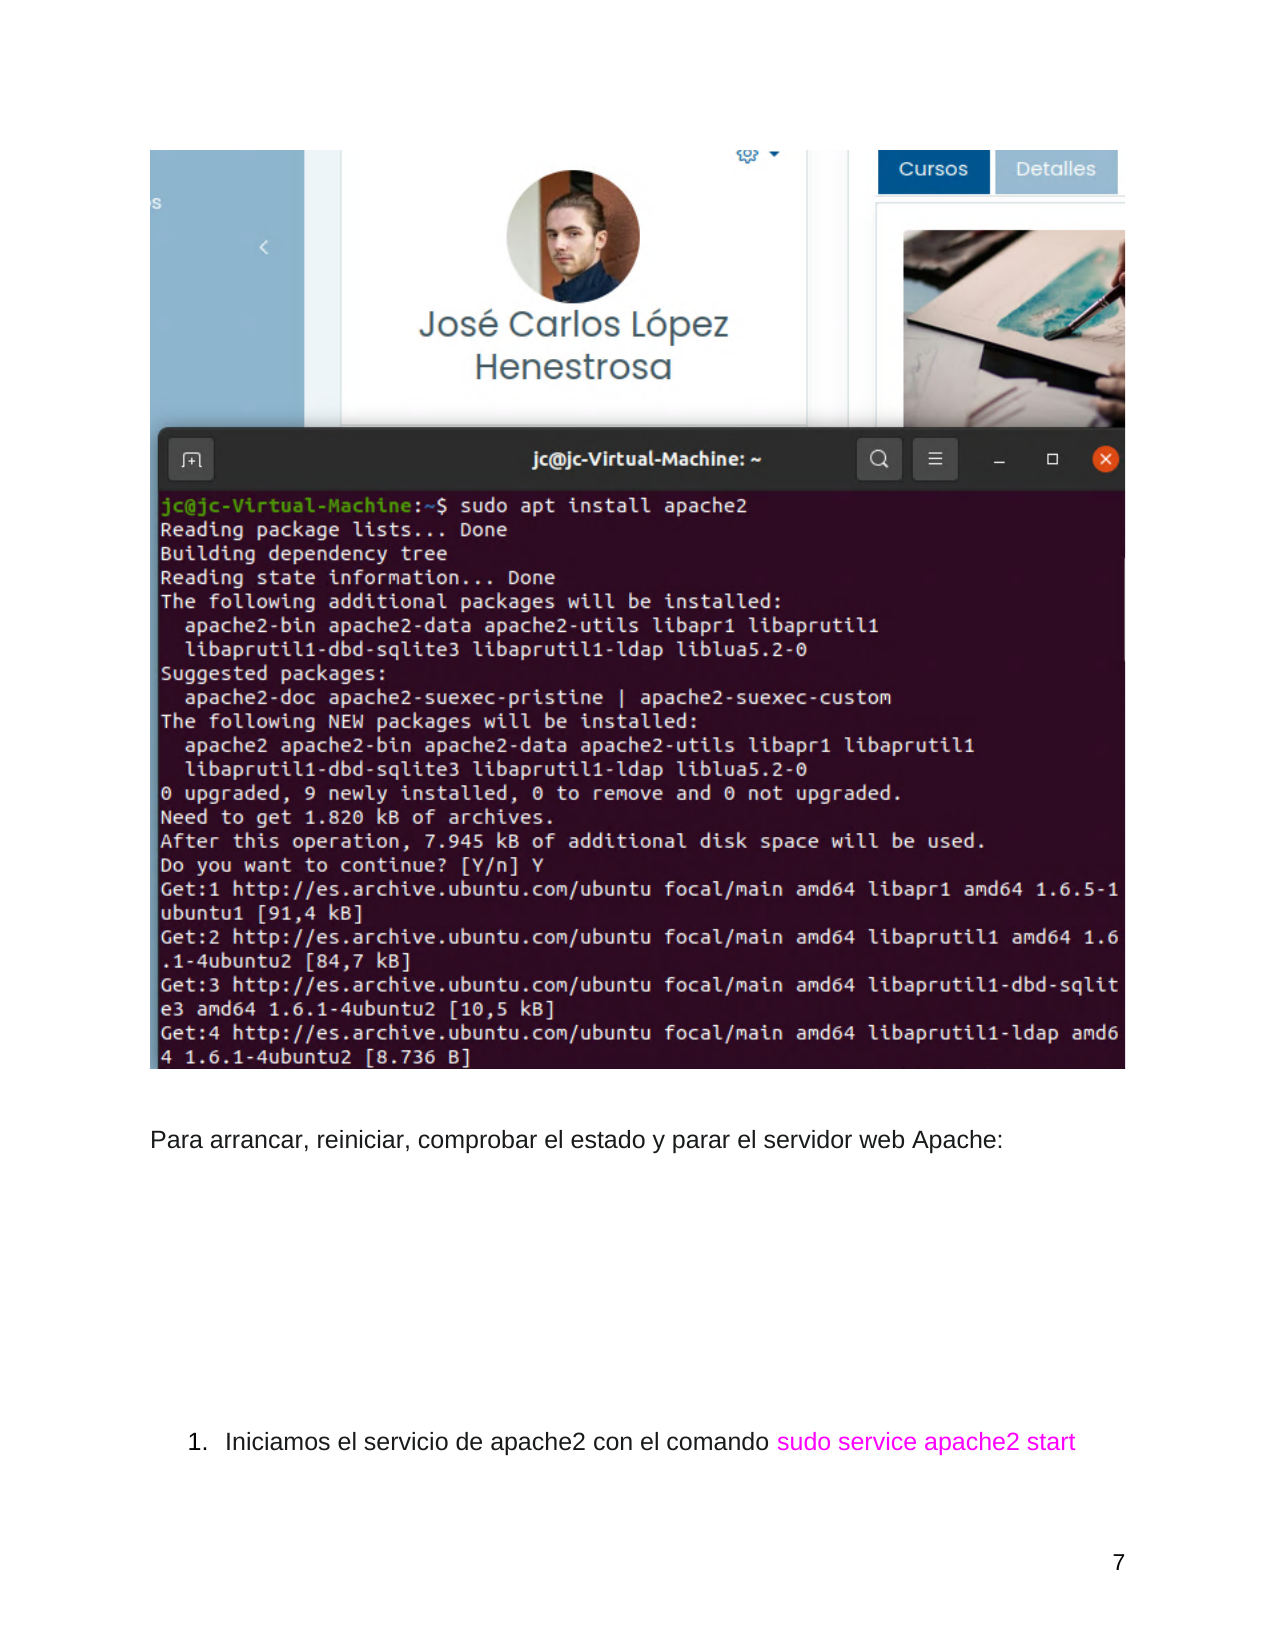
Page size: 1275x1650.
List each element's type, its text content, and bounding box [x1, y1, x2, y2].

list Iniciamos el servicio de apache2 con el comando sudo service apache2 start [187, 1427, 1125, 1456]
picture [150, 150, 1125, 1069]
text Para arrancar, reiniciar, comprobar el estado y parar el servidor web Apache: [150, 1125, 1125, 1154]
